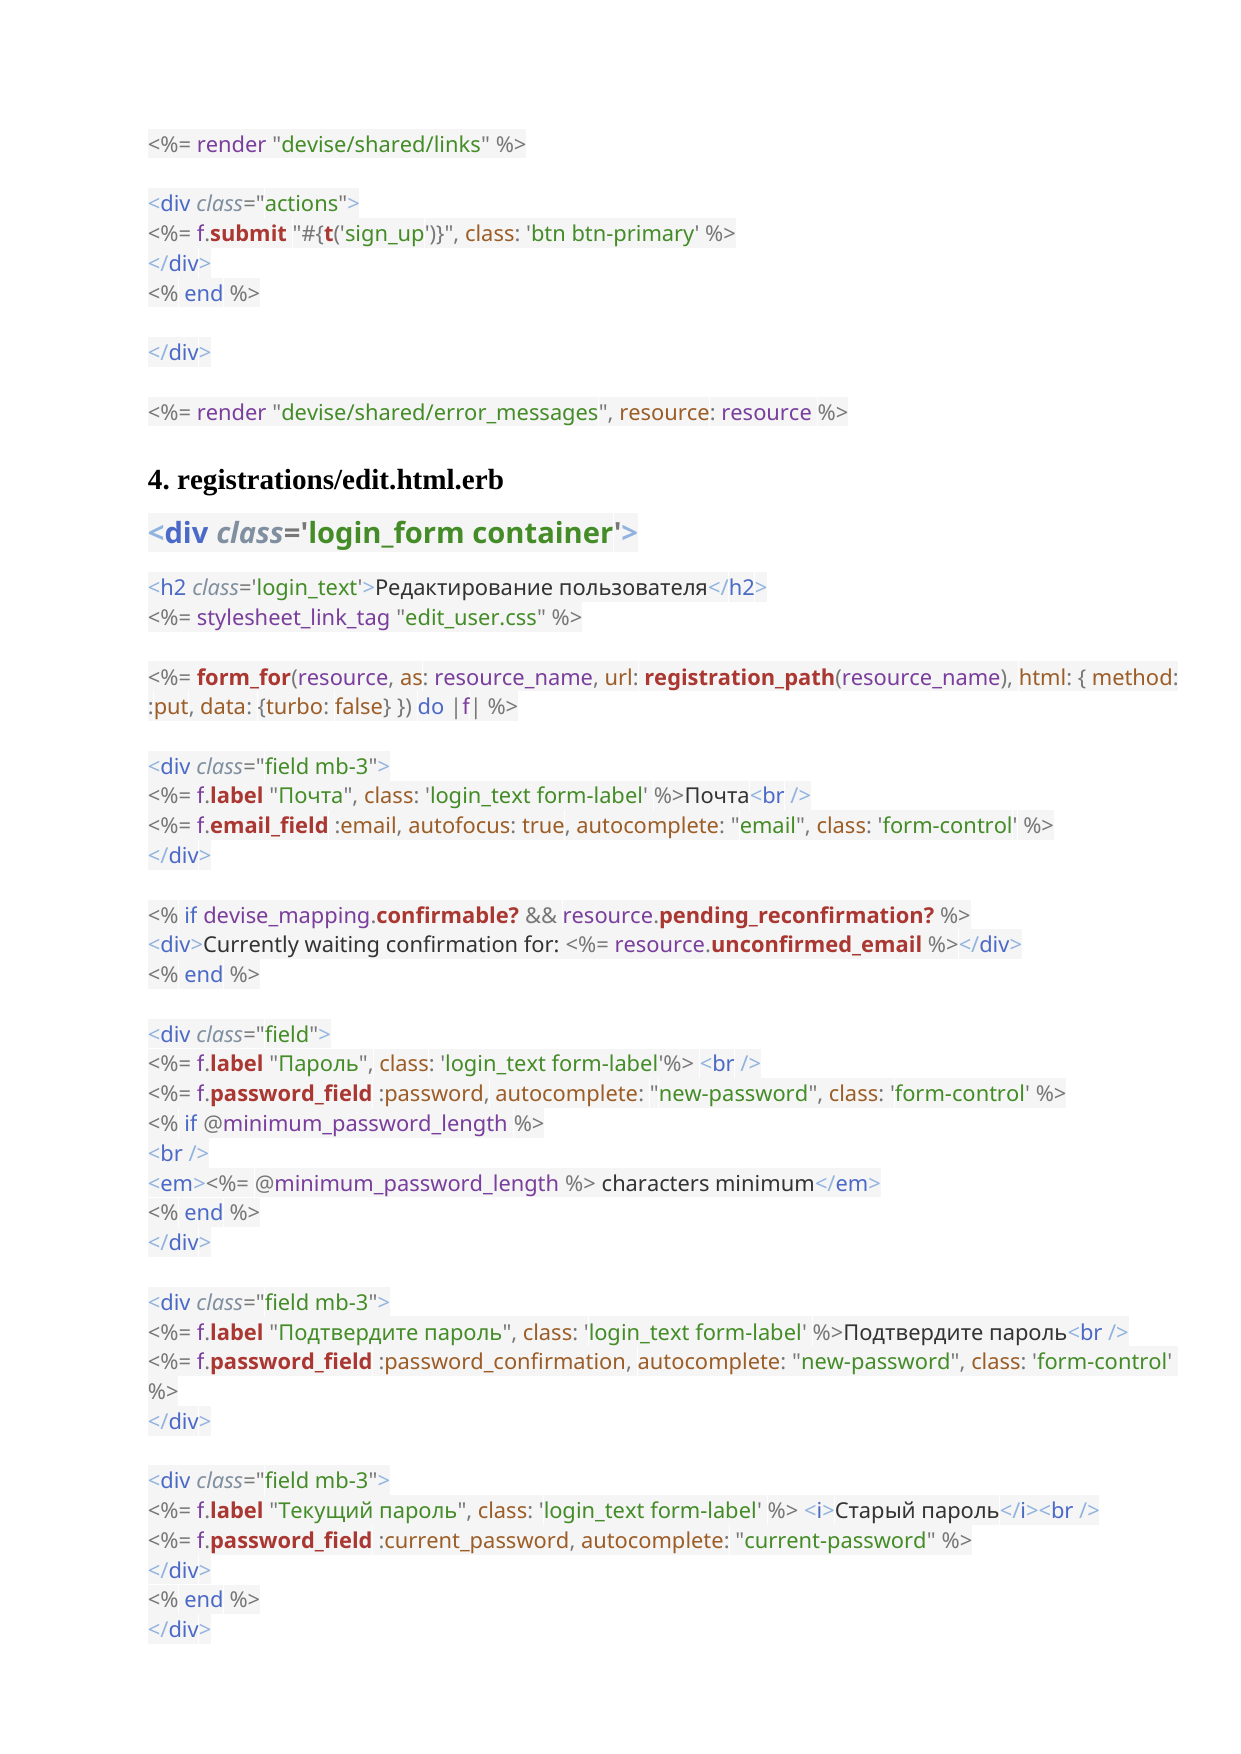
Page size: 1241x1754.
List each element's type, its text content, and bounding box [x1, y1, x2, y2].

text <% end %> [148, 1584, 1181, 1614]
text <%= form_for(resource, as: resource_name, url: registration_path(resource_name), html: { method: :put, data: {turbo: false} }) do |f| %> [148, 661, 1181, 721]
text <%= f.password_field :password_confirmation, autocomplete: "new-password", class: 'form-control' %> [148, 1346, 1181, 1406]
text <div class="actions"> [148, 188, 1181, 218]
text </div> [148, 1555, 1181, 1584]
text <%= f.label "Почта", class: 'login_text form-label' %>Почта<br /> [148, 781, 1181, 810]
text <% if devise_mapping.confirmable? && resource.pending_reconfirmation? %> [148, 899, 1181, 929]
text 4. registrations/edit.html.erb [148, 462, 1181, 496]
text <br /> [148, 1138, 1181, 1168]
text <%= render "devise/shared/error_messages", resource: resource %> [148, 397, 1181, 426]
text <% end %> [148, 959, 1181, 989]
text </div> [148, 1406, 1181, 1436]
text <% end %> [148, 278, 1181, 307]
text <div class="field mb-3"> [148, 751, 1181, 781]
text <%= f.submit "#{t('sign_up')}", class: 'btn btn-primary' %> [148, 218, 1181, 248]
text <div>Currently waiting confirmation for: <%= resource.unconfirmed_email %></div> [148, 929, 1181, 959]
text <%= render "devise/shared/links" %> [148, 129, 1181, 158]
text <% if @minimum_password_length %> [148, 1108, 1181, 1138]
text </div> [148, 337, 1181, 367]
text <div class="field"> [148, 1019, 1181, 1048]
text </div> [148, 1614, 1181, 1644]
text <%= f.password_field :password, autocomplete: "new-password", class: 'form-control' %> [148, 1078, 1181, 1108]
text <div class="field mb-3"> [148, 1287, 1181, 1316]
text <%= f.email_field :email, autofocus: true, autocomplete: "email", class: 'form-control' %> [148, 810, 1181, 840]
text </div> [148, 248, 1181, 278]
text <div class="field mb-3"> [148, 1465, 1181, 1495]
text <%= stylesheet_link_tag "edit_user.css" %> [148, 602, 1181, 632]
text </div> [148, 840, 1181, 870]
text <h2 class='login_text'>Редактирование пользователя</h2> [148, 572, 1181, 602]
text <% end %> [148, 1197, 1181, 1227]
text <div class='login_form container'> [148, 513, 1181, 552]
text <em><%= @minimum_password_length %> characters minimum</em> [148, 1168, 1181, 1197]
text </div> [148, 1227, 1181, 1257]
text <%= f.label "Текущий пароль", class: 'login_text form-label' %> <i>Старый пароль</i><br /> [148, 1495, 1181, 1525]
text <%= f.label "Пароль", class: 'login_text form-label'%> <br /> [148, 1048, 1181, 1078]
text <%= f.password_field :current_password, autocomplete: "current-password" %> [148, 1525, 1181, 1555]
text <%= f.label "Подтвердите пароль", class: 'login_text form-label' %>Подтвердите пароль<br /> [148, 1316, 1181, 1346]
